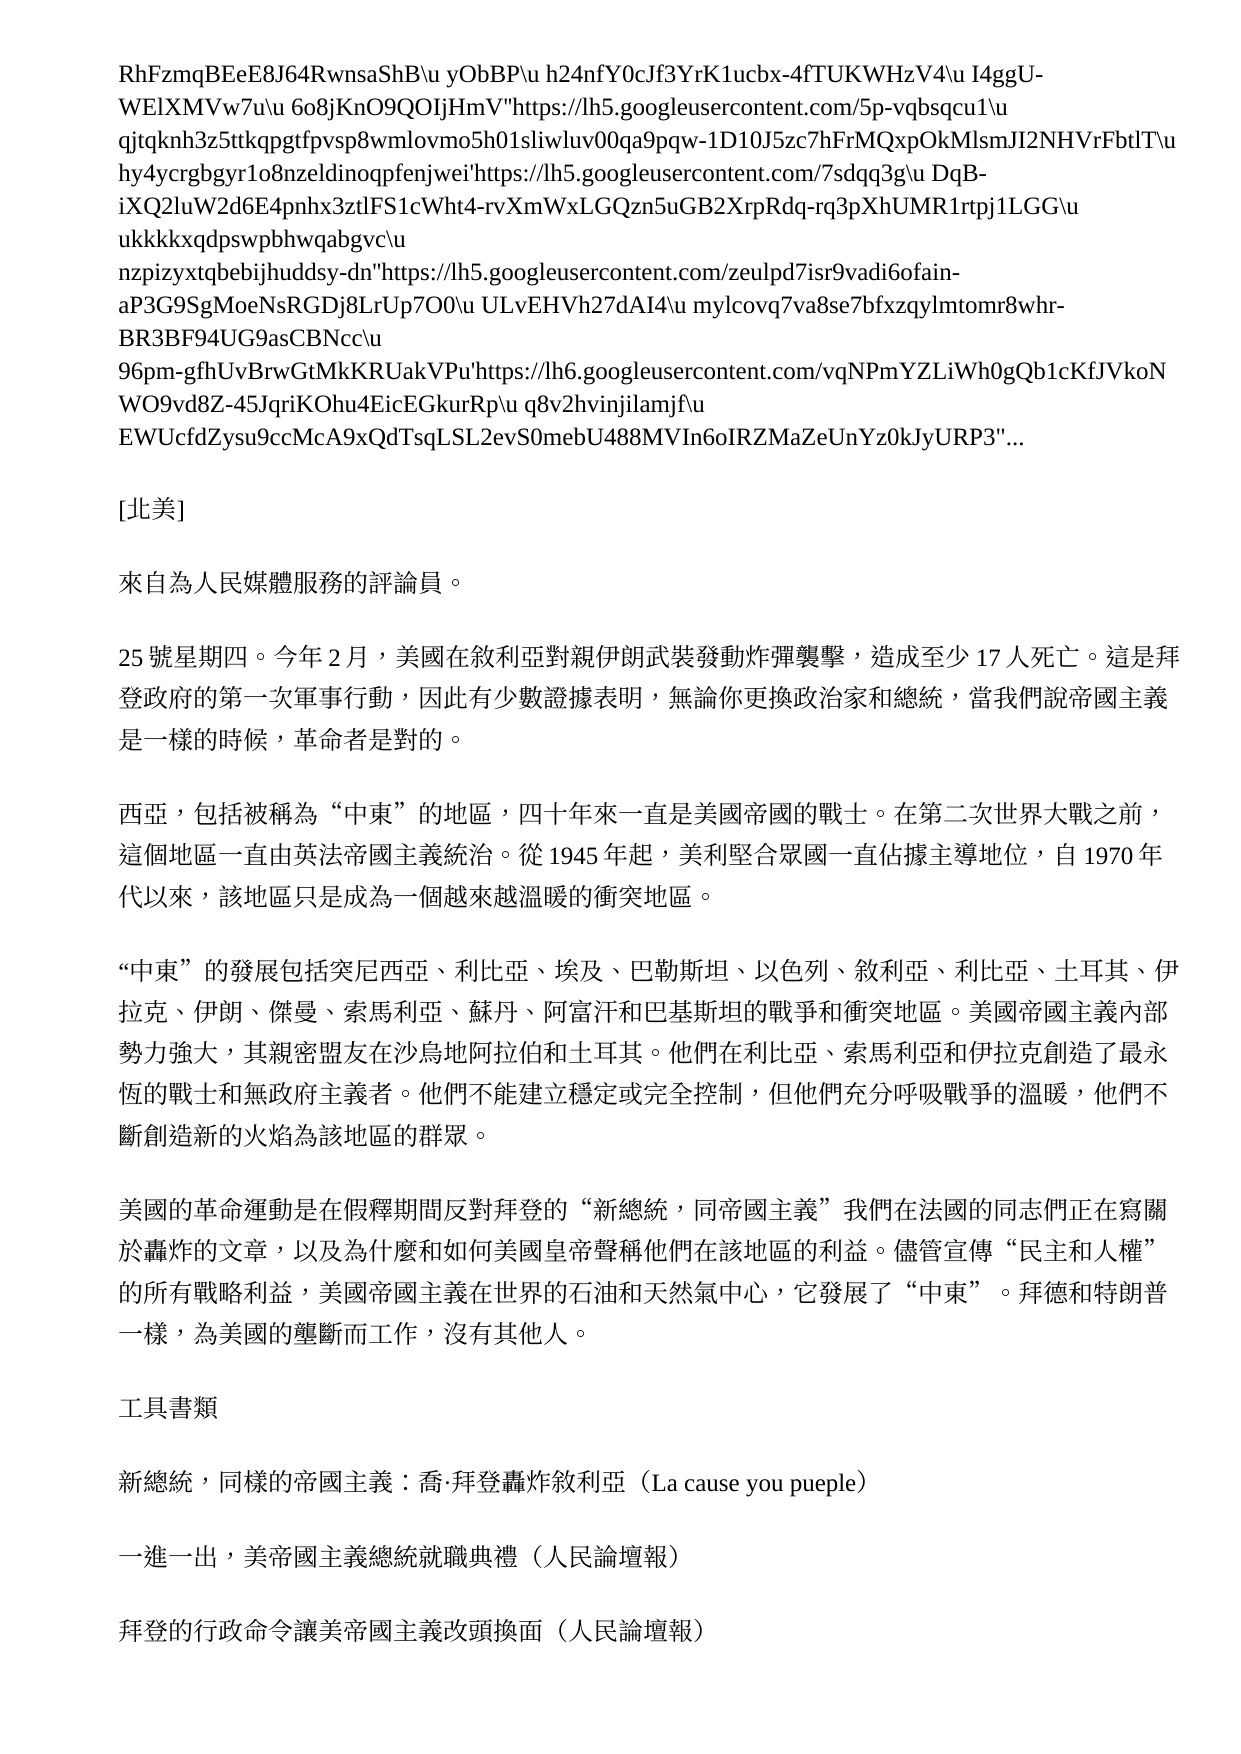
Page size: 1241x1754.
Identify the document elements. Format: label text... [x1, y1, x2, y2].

text 2021-03-02T19:20:55+00:00 2021-03-02T19:21:07+00:00 TFM公司 ['https://i0.wp.com/tjen-people.no/wp-content/uploads/2021/03/1280px-Joe_Biden_48651175327.jpg？配合=1160%2C773&ssl=1''https://lh4.googleusercontent.com/fbsafc7avlnjq5vyc1lfhlckdw2vl9jwjtt1-RhFzmqBEeE8J64RwnsaShB\u yObBP\u h24nfY0cJf3YrK1ucbx-4fTUKWHzV4\u I4ggU-WElXMVw7u\u 6o8jKnO9QOIjHmV''https://lh5.googleusercontent.com/5p-vqbsqcu1\u qjtqknh3z5ttkqpgtfpvsp8wmlovmo5h01sliwluv00qa9pqw-1D10J5zc7hFrMQxpOkMlsmJI2NHVrFbtlT\u hy4ycrgbgyr1o8nzeldinoqpfenjwei'https://lh5.googleusercontent.com/7sdqq3g\u DqB-iXQ2luW2d6E4pnhx3ztlFS1cWht4-rvXmWxLGQzn5uGB2XrpRdq-rq3pXhUMR1rtpj1LGG\u ukkkkxqdpswpbhwqabgvc\u nzpizyxtqbebijhuddsy-dn''https://lh5.googleusercontent.com/zeulpd7isr9vadi6ofain-aP3G9SgMoeNsRGDj8LrUp7O0\u ULvEHVh27dAI4\u mylcovq7va8se7bfxzqylmtomr8whr-BR3BF94UG9asCBNcc\u 96pm-gfhUvBrwGtMkKRUakVPu'https://lh6.googleusercontent.com/vqNPmYZLiWh0gQb1cKfJVkoNWO9vd8Z-45JqriKOhu4EicEGkurRp\u q8v2hvinjilamjf\u EWUcfdZysu9ccMcA9xQdTsqLSL2evS0mebU488MVIn6oIRZMaZeUnYz0kJyURP3"... [北美] 來自為人民媒體服務的評論員。 25號星期四。今年2月，美國在敘利亞對親伊朗武裝發動炸彈襲擊，造成至少17人死亡。這是拜登政府的第一次軍事行動，因此有少數證據表明，無論你更換政治家和總統，當我們說帝國主義是一樣的時候，革命者是對的。 西亞，包括被稱為“中東”的地區，四十年來一直是美國帝國的戰士。在第二次世界大戰之前，這個地區一直由英法帝國主義統治。從1945年起，美利堅合眾國一直佔據主導地位，自1970年代以來，該地區只是成為一個越來越溫暖的衝突地區。 “中東”的發展包括突尼西亞、利比亞、埃及、巴勒斯坦、以色列、敘利亞、利比亞、土耳其、伊拉克、伊朗、傑曼、索馬利亞、蘇丹、阿富汗和巴基斯坦的戰爭和衝突地區。美國帝國主義內部勢力強大，其親密盟友在沙烏地阿拉伯和土耳其。他們在利比亞、索馬利亞和伊拉克創造了最永恆的戰士和無政府主義者。他們不能建立穩定或完全控制，但他們充分呼吸戰爭的溫暖，他們不斷創造新的火焰為該地區的群眾。 美國的革命運動是在假釋期間反對拜登的“新總統，同帝國主義”我們在法國的同志們正在寫關於轟炸的文章，以及為什麼和如何美國皇帝聲稱他們在該地區的利益。儘管宣傳“民主和人權”的所有戰略利益，美國帝國主義在世界的石油和天然氣中心，它發展了“中東”。拜德和特朗普一樣，為美國的壟斷而工作，沒有其他人。 工具書類 新總統，同樣的帝國主義：喬·拜登轟炸敘利亞（La cause you pueple） 一進一出，美帝國主義總統就職典禮（人民論壇報） 拜登的行政命令讓美帝國主義改頭換面（人民論壇報） 喬·拜登的演講 美國宣傳照片 人民的論壇報。親愛的讀者！ 為人民服務媒體需要你的支援。當然，我們沒有得到任何新聞釋出會，也沒有從富有的資本家那裡得到任何幫助，比如種族主義的“另類媒體”。我們所有的支援都來自我們的讀者和革命運動。我們對此非常感激。沒有你，我們就活不下去了，你可以用你能用的來支援我們，為我們做貢獻。 [“帝國主義”，“北方帝國主義”] [118, 59, 1181, 1681]
